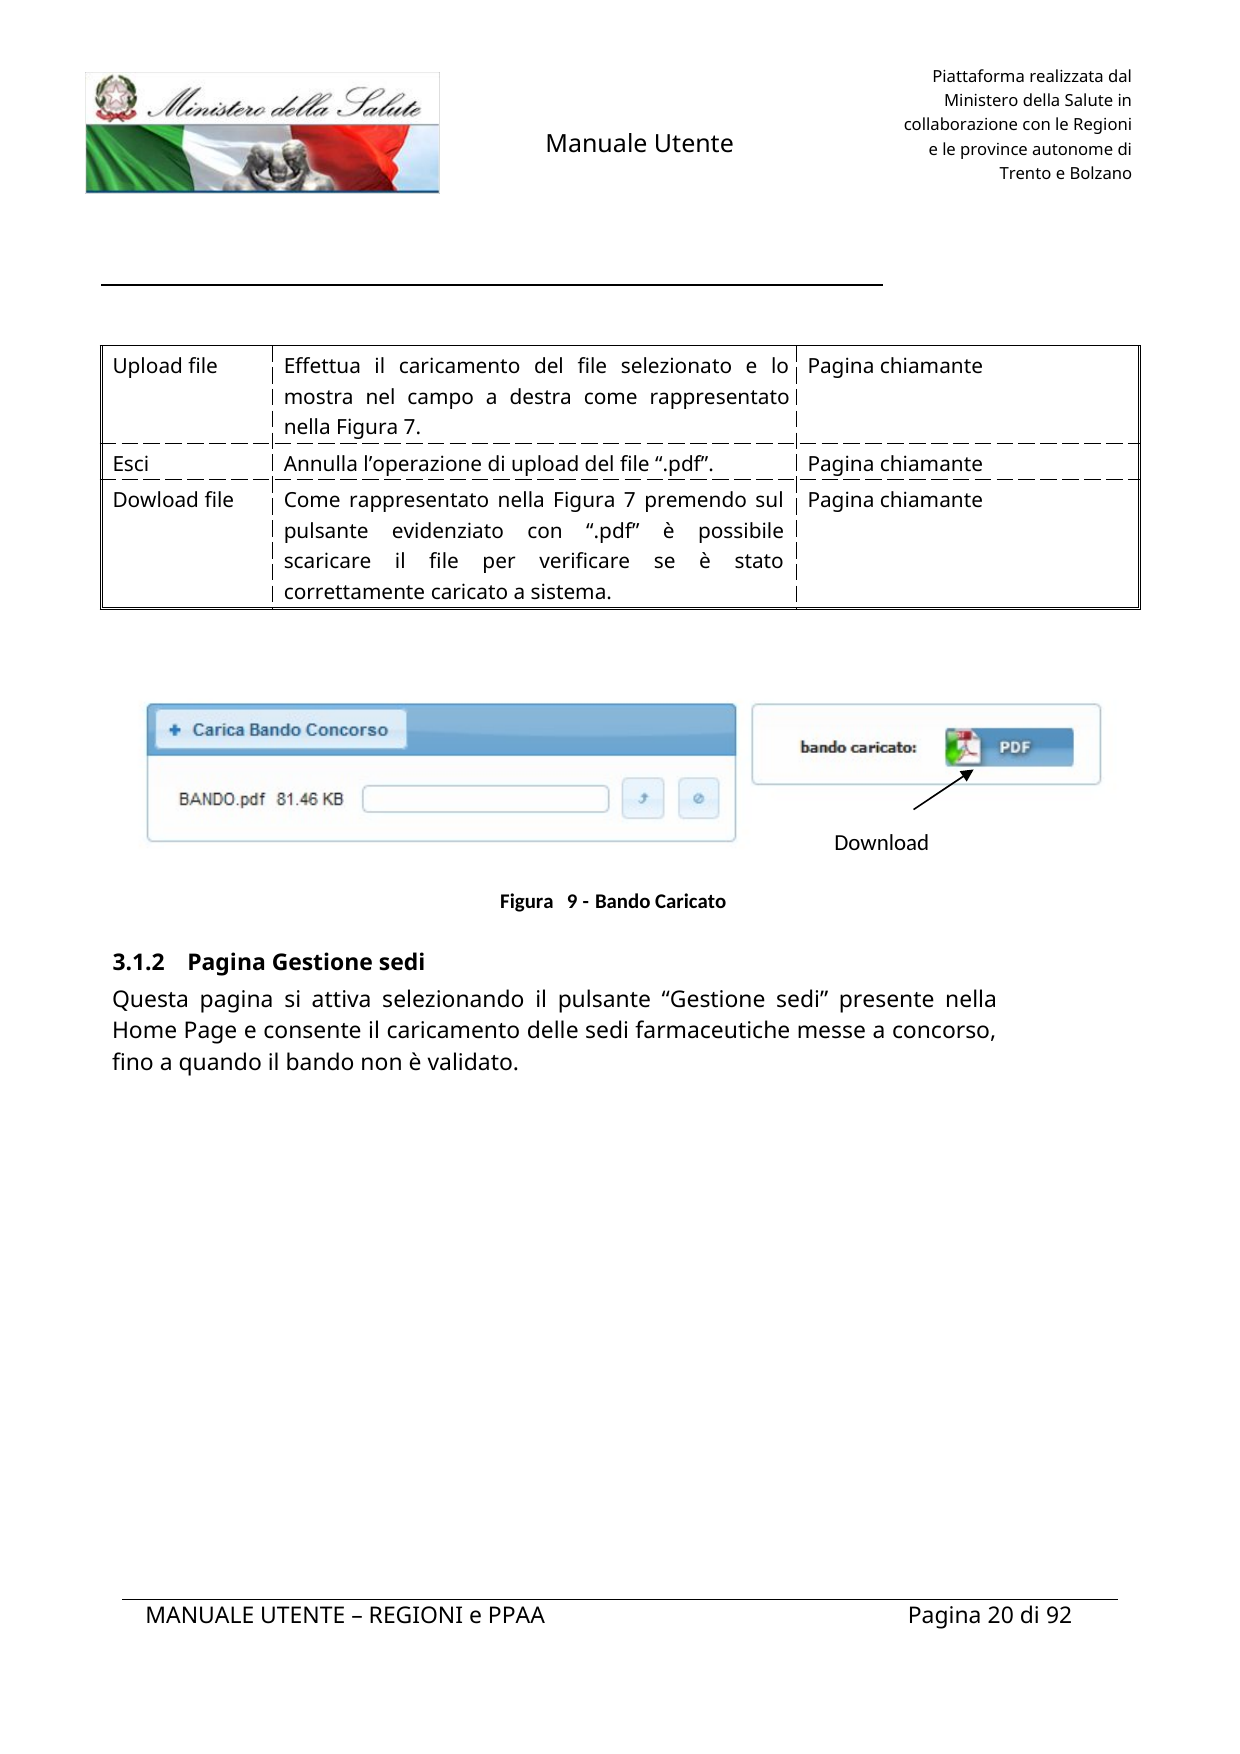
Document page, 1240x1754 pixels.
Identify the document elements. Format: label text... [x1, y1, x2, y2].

table_cell Pagina chiamante [796, 443, 1138, 479]
subtitle 3.1.2 Pagina Gestione sedi [112, 946, 1078, 977]
table_cell Upload file [103, 346, 272, 442]
table_cell Annulla l’operazione di upload del file “.pdf”. [272, 443, 796, 479]
table_cell Pagina chiamante [796, 479, 1138, 607]
text Questa pagina si attiva selezionando il pulsante “Gestione sedi” presente nella Home Page e consente il caricamento delle sedi farmaceutiche messe a concorso, fino a quando il bando non è validato. [112, 982, 997, 1077]
table_cell Dowload file [103, 479, 272, 607]
table_cell Come rappresentato nella Figura 7 premendo sul pulsante evidenziato con “.pdf” è possibile scaricare il file per verificare se è stato correttamente caricato a sistema. [272, 479, 796, 607]
table_cell Effettua il caricamento del file selezionato e lo mostra nel campo a destra come rappresentato nella Figura 7. [272, 346, 796, 442]
table_cell Pagina chiamante [796, 346, 1138, 442]
table_cell Esci [103, 443, 272, 479]
